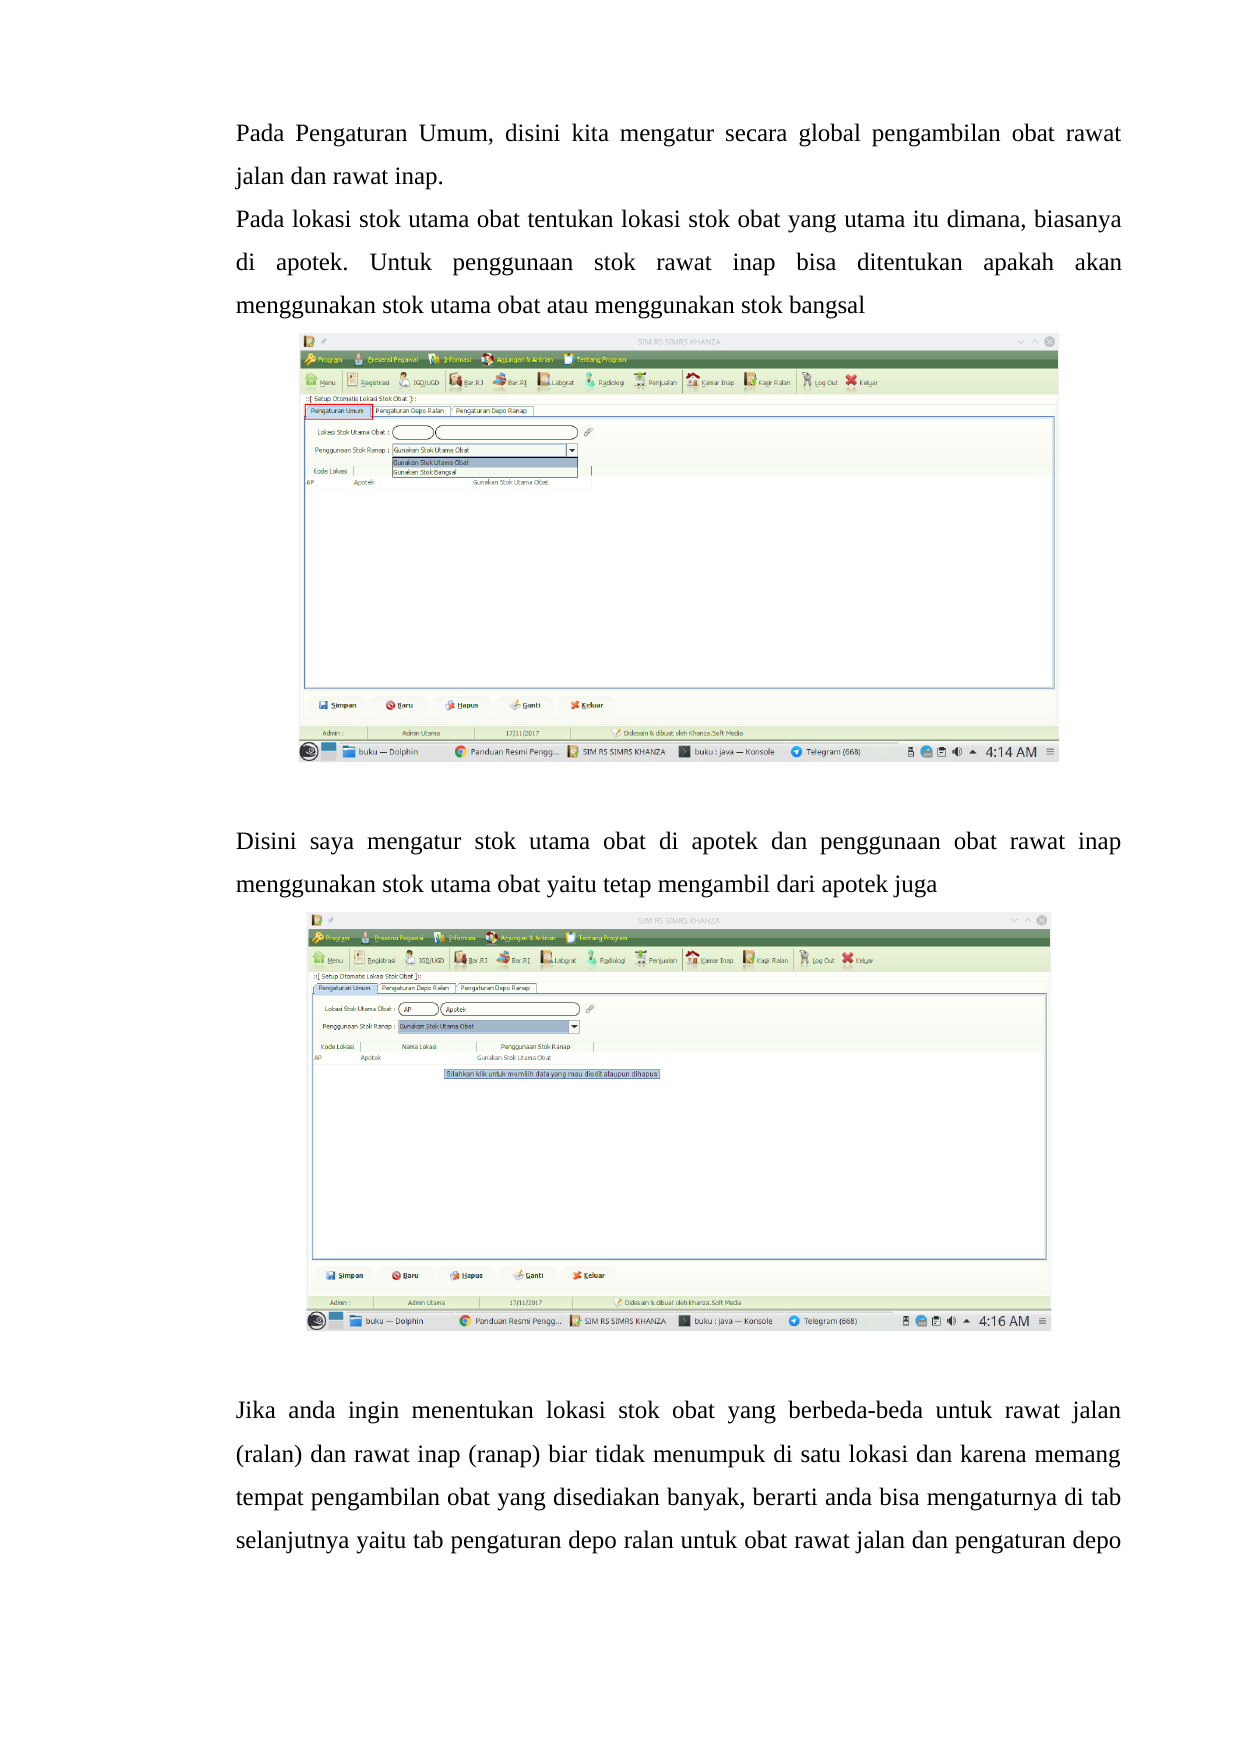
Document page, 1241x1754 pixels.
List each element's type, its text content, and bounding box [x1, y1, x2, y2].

text Disini saya mengatur stok utama obat di apotek dan penggunaan obat rawat inap menggunakan stok utama obat yaitu tetap mengambil dari apotek juga [236, 826, 1122, 898]
picture [306, 912, 1052, 1331]
picture [298, 333, 1060, 762]
text Pada lokasi stok utama obat tentukan lokasi stok obat yang utama itu dimana, biasanya di apotek. Untuk penggunaan stok rawat inap bisa ditentukan apakah akan menggunakan stok utama obat atau menggunakan stok bangsal [236, 204, 1122, 319]
text Jika anda ingin menentukan lokasi stok obat yang berbeda-beda untuk rawat jalan (ralan) dan rawat inap (ranap) biar tidak menumpuk di satu lokasi dan karena memang tempat pengambilan obat yang disediakan banyak, berarti anda bisa mengaturnya di tab selanjutnya yaitu tab pengaturan depo ralan untuk obat rawat jalan dan pengaturan depo [236, 1396, 1122, 1554]
text Pada Pengaturan Umum, disini kita mengatur secara global pengambilan obat rawat jalan dan rawat inap. [236, 118, 1122, 190]
